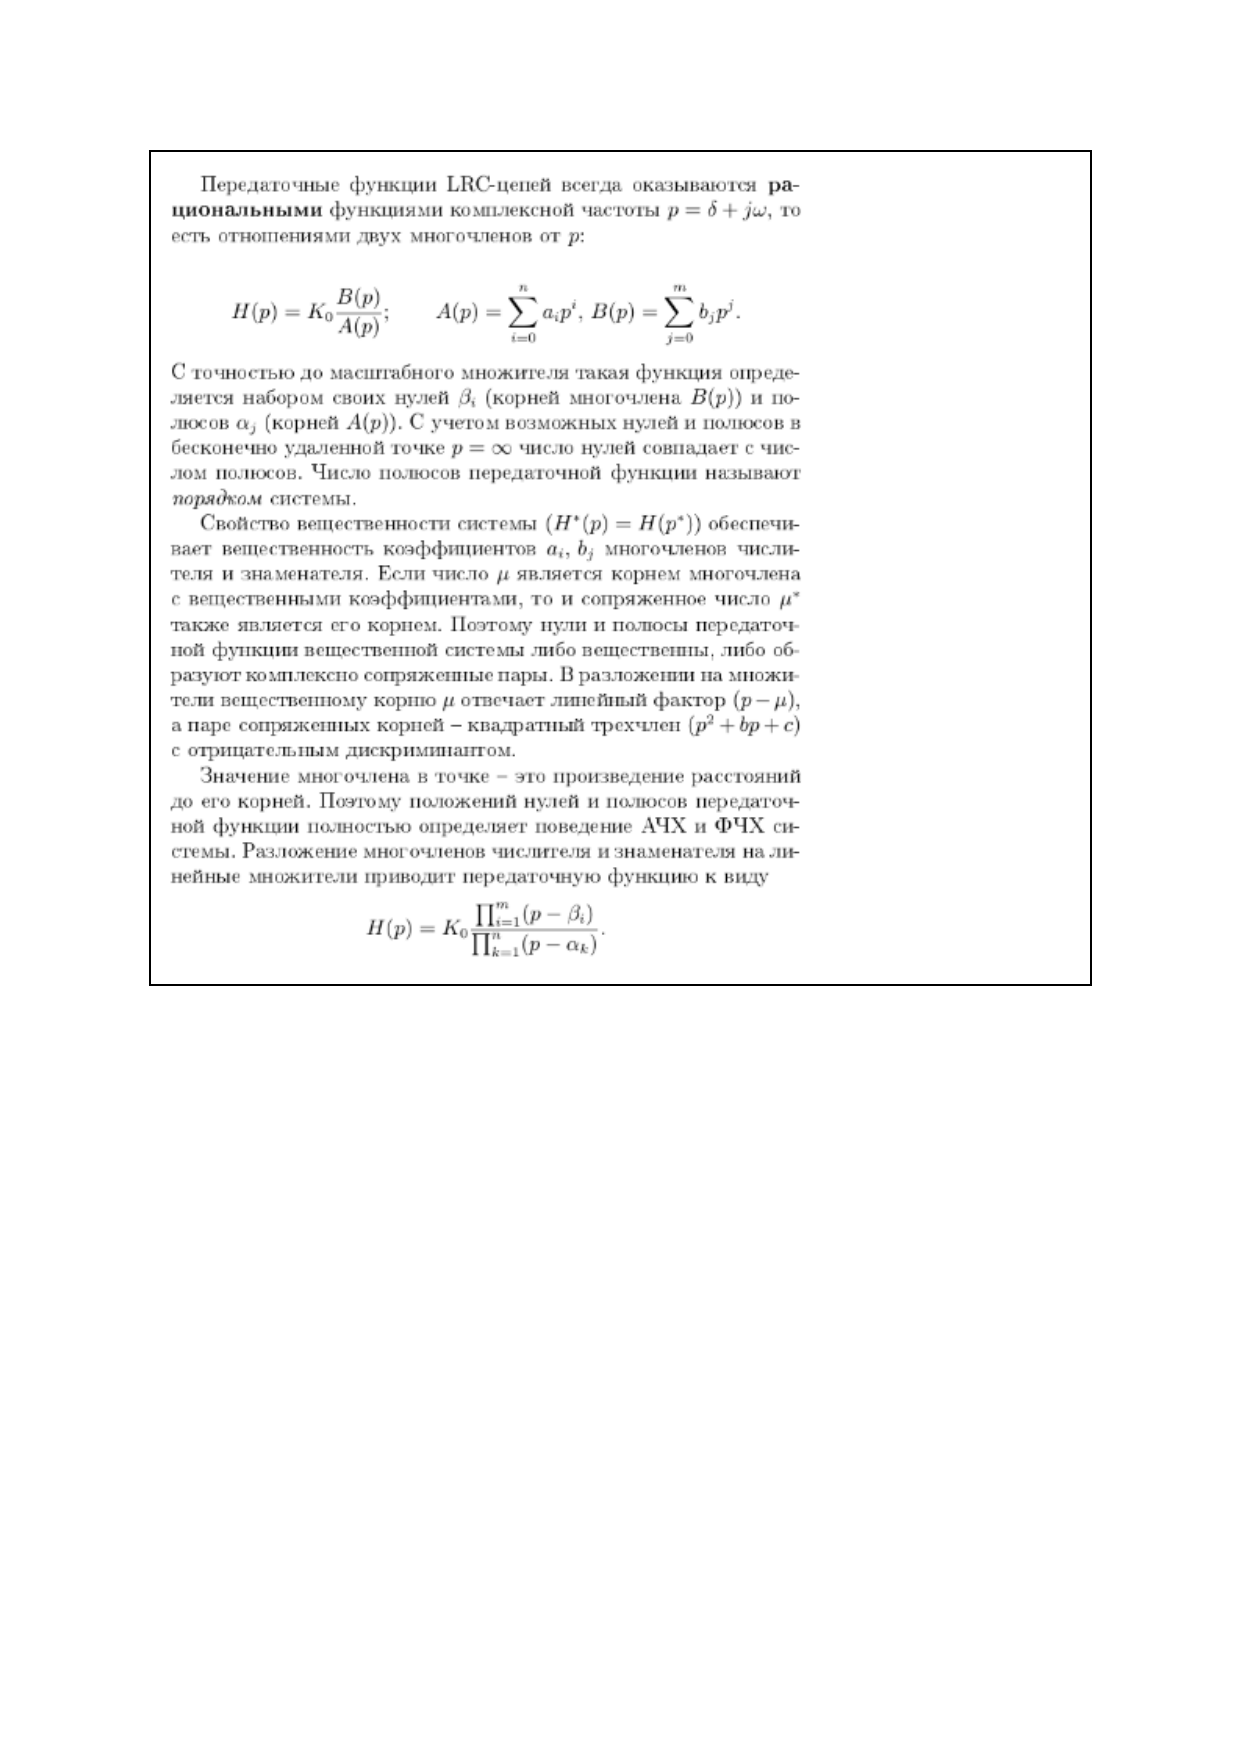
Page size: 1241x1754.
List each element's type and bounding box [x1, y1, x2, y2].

table_cell [151, 152, 1090, 984]
picture [160, 162, 873, 974]
